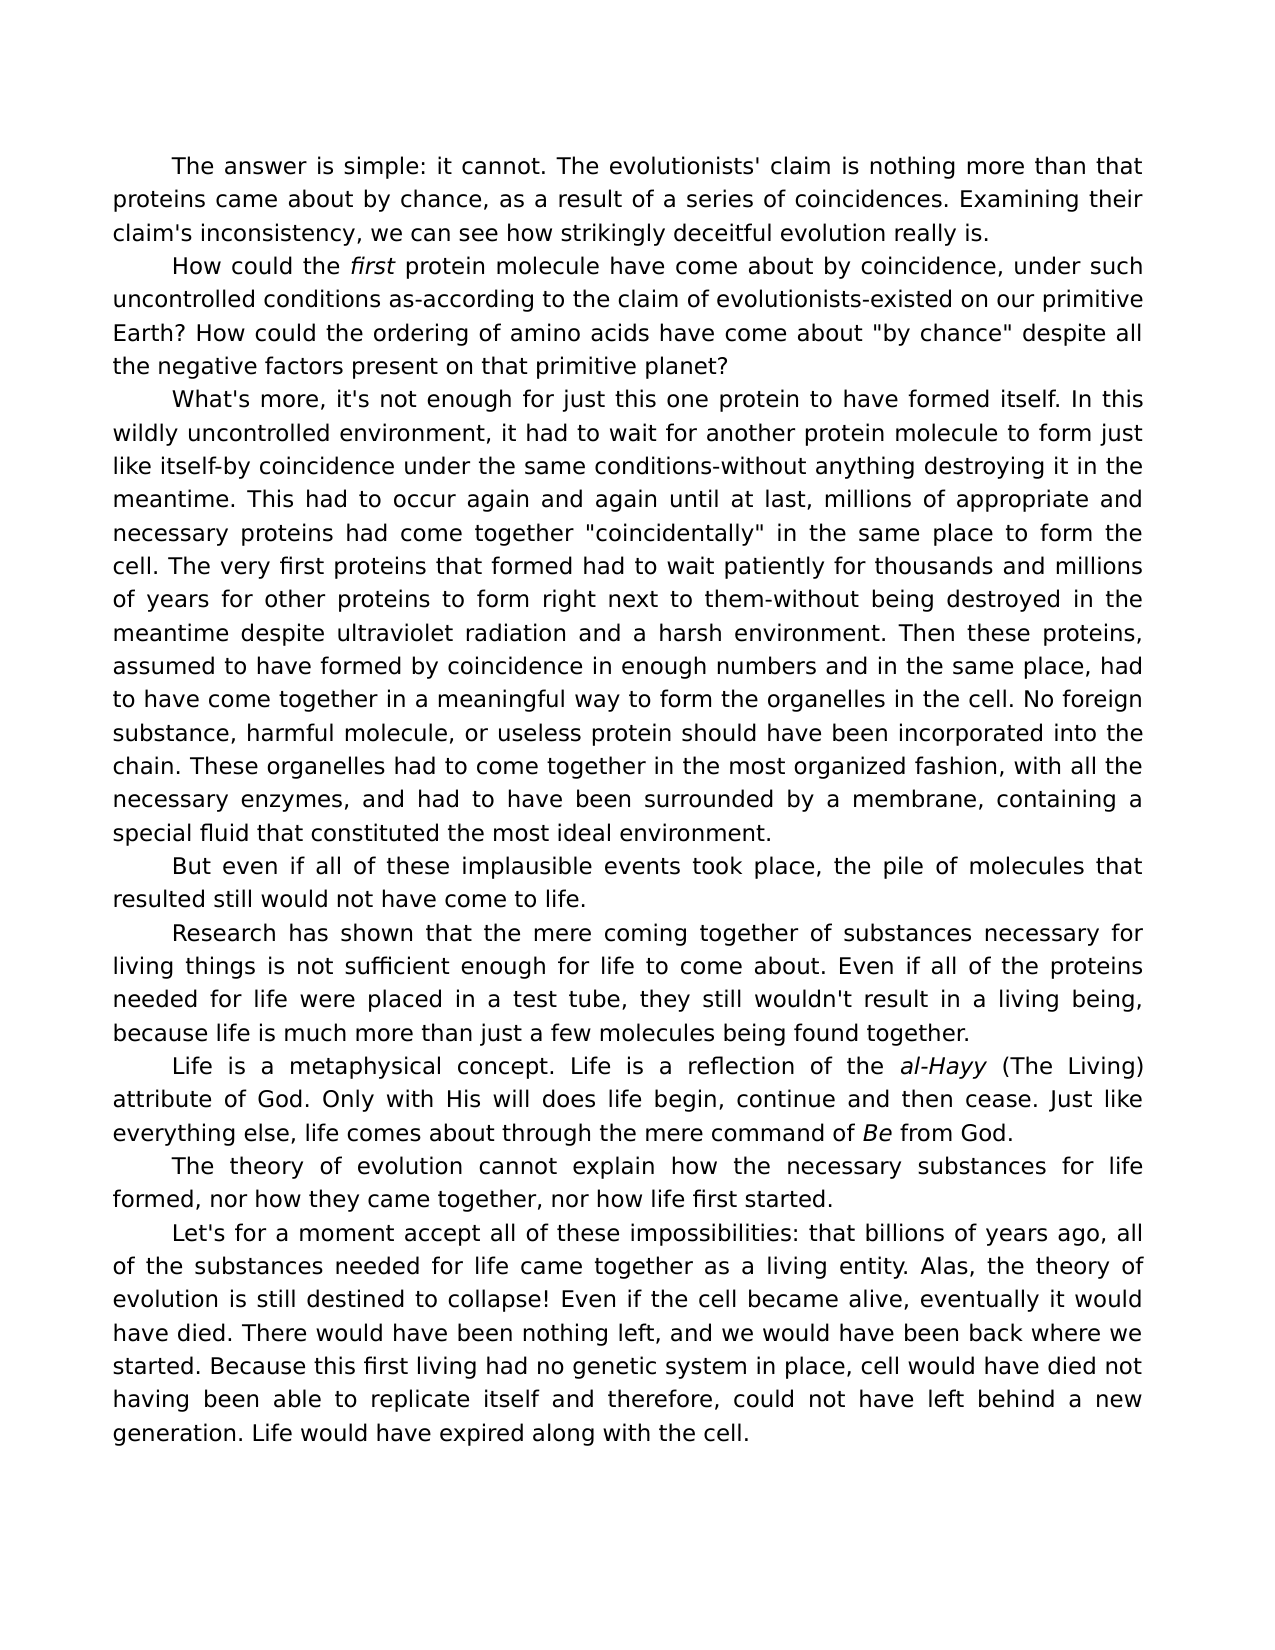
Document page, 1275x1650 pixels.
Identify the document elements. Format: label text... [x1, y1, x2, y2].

text Life is a metaphysical concept. Life is a reflection of the al-Hayy (The Living) attribute of God. Only with His will does life begin, continue and then cease. Just like everything else, life comes about through the mere command of Be from God. [112, 1048, 1145, 1148]
text But even if all of these implausible events took place, the pile of molecules that resulted still would not have come to life. [112, 848, 1145, 914]
text Research has shown that the mere coming together of substances necessary for living things is not sufficient enough for life to come about. Even if all of the proteins needed for life were placed in a test tube, they still wouldn't result in a living being, because life is much more than just a few molecules being found together. [112, 914, 1145, 1048]
text Let's for a moment accept all of these impossibilities: that billions of years ago, all of the substances needed for life came together as a living entity. Alas, the theory of evolution is still destined to collapse! Even if the cell became alive, eventually it would have died. There would have been nothing left, and we would have been back where we started. Because this first living had no genetic system in place, cell would have died not having been able to replicate itself and therefore, could not have left behind a new generation. Life would have expired along with the cell. [112, 1214, 1145, 1448]
text The theory of evolution cannot explain how the necessary substances for life formed, nor how they came together, nor how life first started. [112, 1148, 1145, 1214]
text The answer is simple: it cannot. The evolutionists' claim is nothing more than that proteins came about by chance, as a result of a series of coincidences. Examining their claim's inconsistency, we can see how strikingly deceitful evolution really is. [112, 148, 1145, 248]
text How could the first protein molecule have come about by coincidence, under such uncontrolled conditions as-according to the claim of evolutionists-existed on our primitive Earth? How could the ordering of amino acids have come about "by chance" despite all the negative factors present on that primitive planet? [112, 248, 1145, 381]
text What's more, it's not enough for just this one protein to have formed itself. In this wildly uncontrolled environment, it had to wait for another protein molecule to form just like itself-by coincidence under the same conditions-without anything destroying it in the meantime. This had to occur again and again until at last, millions of appropriate and necessary proteins had come together "coincidentally" in the same place to form the cell. The very first proteins that formed had to wait patiently for thousands and millions of years for other proteins to form right next to them-without being destroyed in the meantime despite ultraviolet radiation and a harsh environment. Then these proteins, assumed to have formed by coincidence in enough numbers and in the same place, had to have come together in a meaningful way to form the organelles in the cell. No foreign substance, harmful molecule, or useless protein should have been incorporated into the chain. These organelles had to come together in the most organized fashion, with all the necessary enzymes, and had to have been surrounded by a membrane, containing a special fluid that constituted the most ideal environment. [112, 381, 1145, 848]
